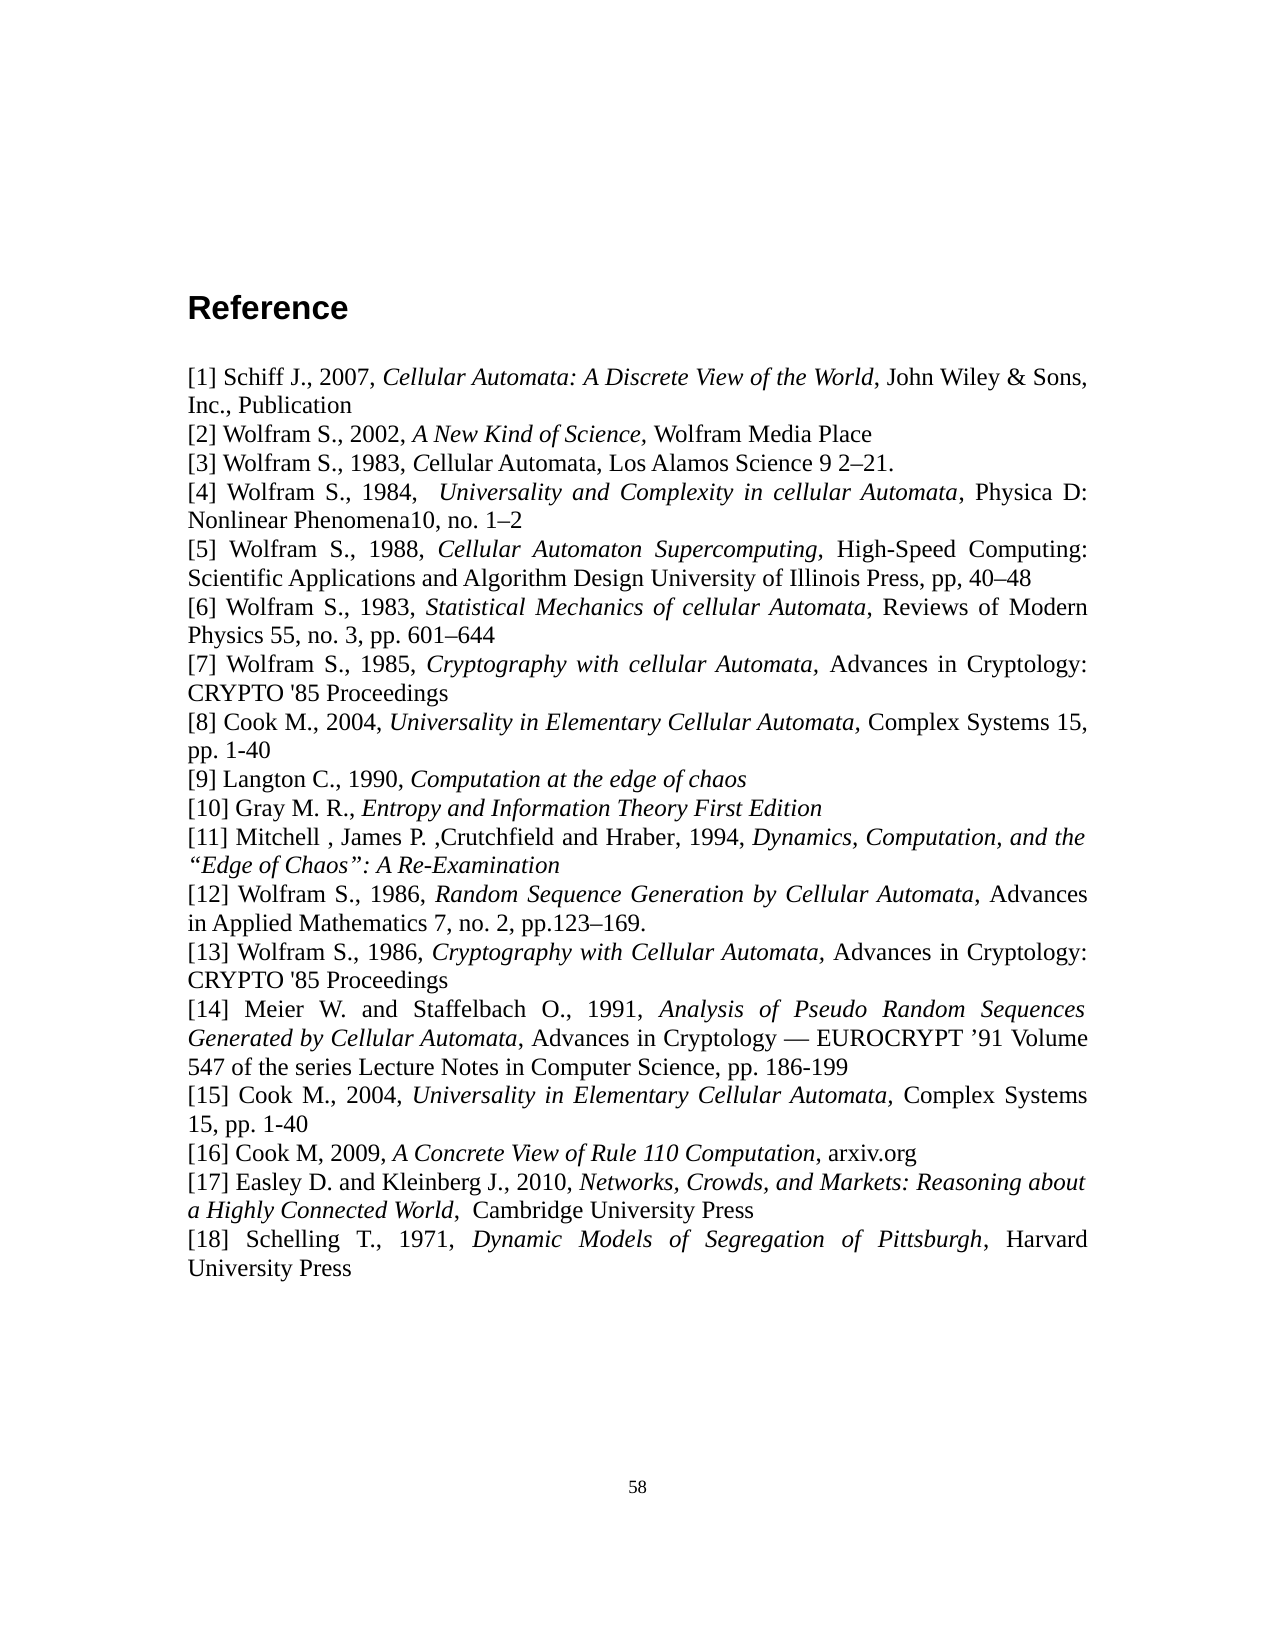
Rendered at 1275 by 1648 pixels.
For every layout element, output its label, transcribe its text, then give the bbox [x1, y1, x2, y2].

subtitle Reference [187, 288, 1088, 327]
text [18] Schelling T., 1971, Dynamic Models of Segregation of Pittsburgh, Harvard University Press [187, 1224, 1088, 1282]
text [12] Wolfram S., 1986, Random Sequence Generation by Cellular Automata, Advances in Applied Mathematics 7, no. 2, pp.123–169. [187, 879, 1088, 937]
text [6] Wolfram S., 1983, Statistical Mechanics of cellular Automata, Reviews of Modern Physics 55, no. 3, pp. 601–644 [187, 592, 1088, 649]
text [5] Wolfram S., 1988, Cellular Automaton Supercomputing, High-Speed Computing: Scientific Applications and Algorithm Design University of Illinois Press, pp, 40–48 [187, 534, 1088, 592]
text [10] Gray M. R., Entropy and Information Theory First Edition [187, 793, 1088, 822]
text [14] Meier W. and Staffelbach O., 1991, Analysis of Pseudo Random Sequences Generated by Cellular Automata, Advances in Cryptology — EUROCRYPT ’91 Volume 547 of the series Lecture Notes in Computer Science, pp. 186-199 [187, 994, 1088, 1081]
text [8] Cook M., 2004, Universality in Elementary Cellular Automata, Complex Systems 15, pp. 1-40 [187, 707, 1088, 764]
text [15] Cook M., 2004, Universality in Elementary Cellular Automata, Complex Systems 15, pp. 1-40 [187, 1081, 1088, 1138]
text [11] Mitchell , James P. ,Crutchfield and Hraber, 1994, Dynamics, Computation, and the “Edge of Chaos”: A Re-Examination [187, 822, 1088, 879]
text [4] Wolfram S., 1984, Universality and Complexity in cellular Automata, Physica D: Nonlinear Phenomena10, no. 1–2 [187, 477, 1088, 534]
text [16] Cook M, 2009, A Concrete View of Rule 110 Computation, arxiv.org [187, 1138, 1088, 1167]
text [13] Wolfram S., 1986, Cryptography with Cellular Automata, Advances in Cryptology: CRYPTO '85 Proceedings [187, 937, 1088, 994]
text [2] Wolfram S., 2002, A New Kind of Science, Wolfram Media Place [187, 419, 1088, 448]
text [17] Easley D. and Kleinberg J., 2010, Networks, Crowds, and Markets: Reasoning about a Highly Connected World, Cambridge University Press [187, 1167, 1088, 1224]
text [1] Schiff J., 2007, Cellular Automata: A Discrete View of the World, John Wiley & Sons, Inc., Publication [187, 362, 1088, 419]
text [7] Wolfram S., 1985, Cryptography with cellular Automata, Advances in Cryptology: CRYPTO '85 Proceedings [187, 649, 1088, 707]
text [9] Langton C., 1990, Computation at the edge of chaos [187, 764, 1088, 793]
text [3] Wolfram S., 1983, Cellular Automata, Los Alamos Science 9 2–21. [187, 448, 1088, 477]
